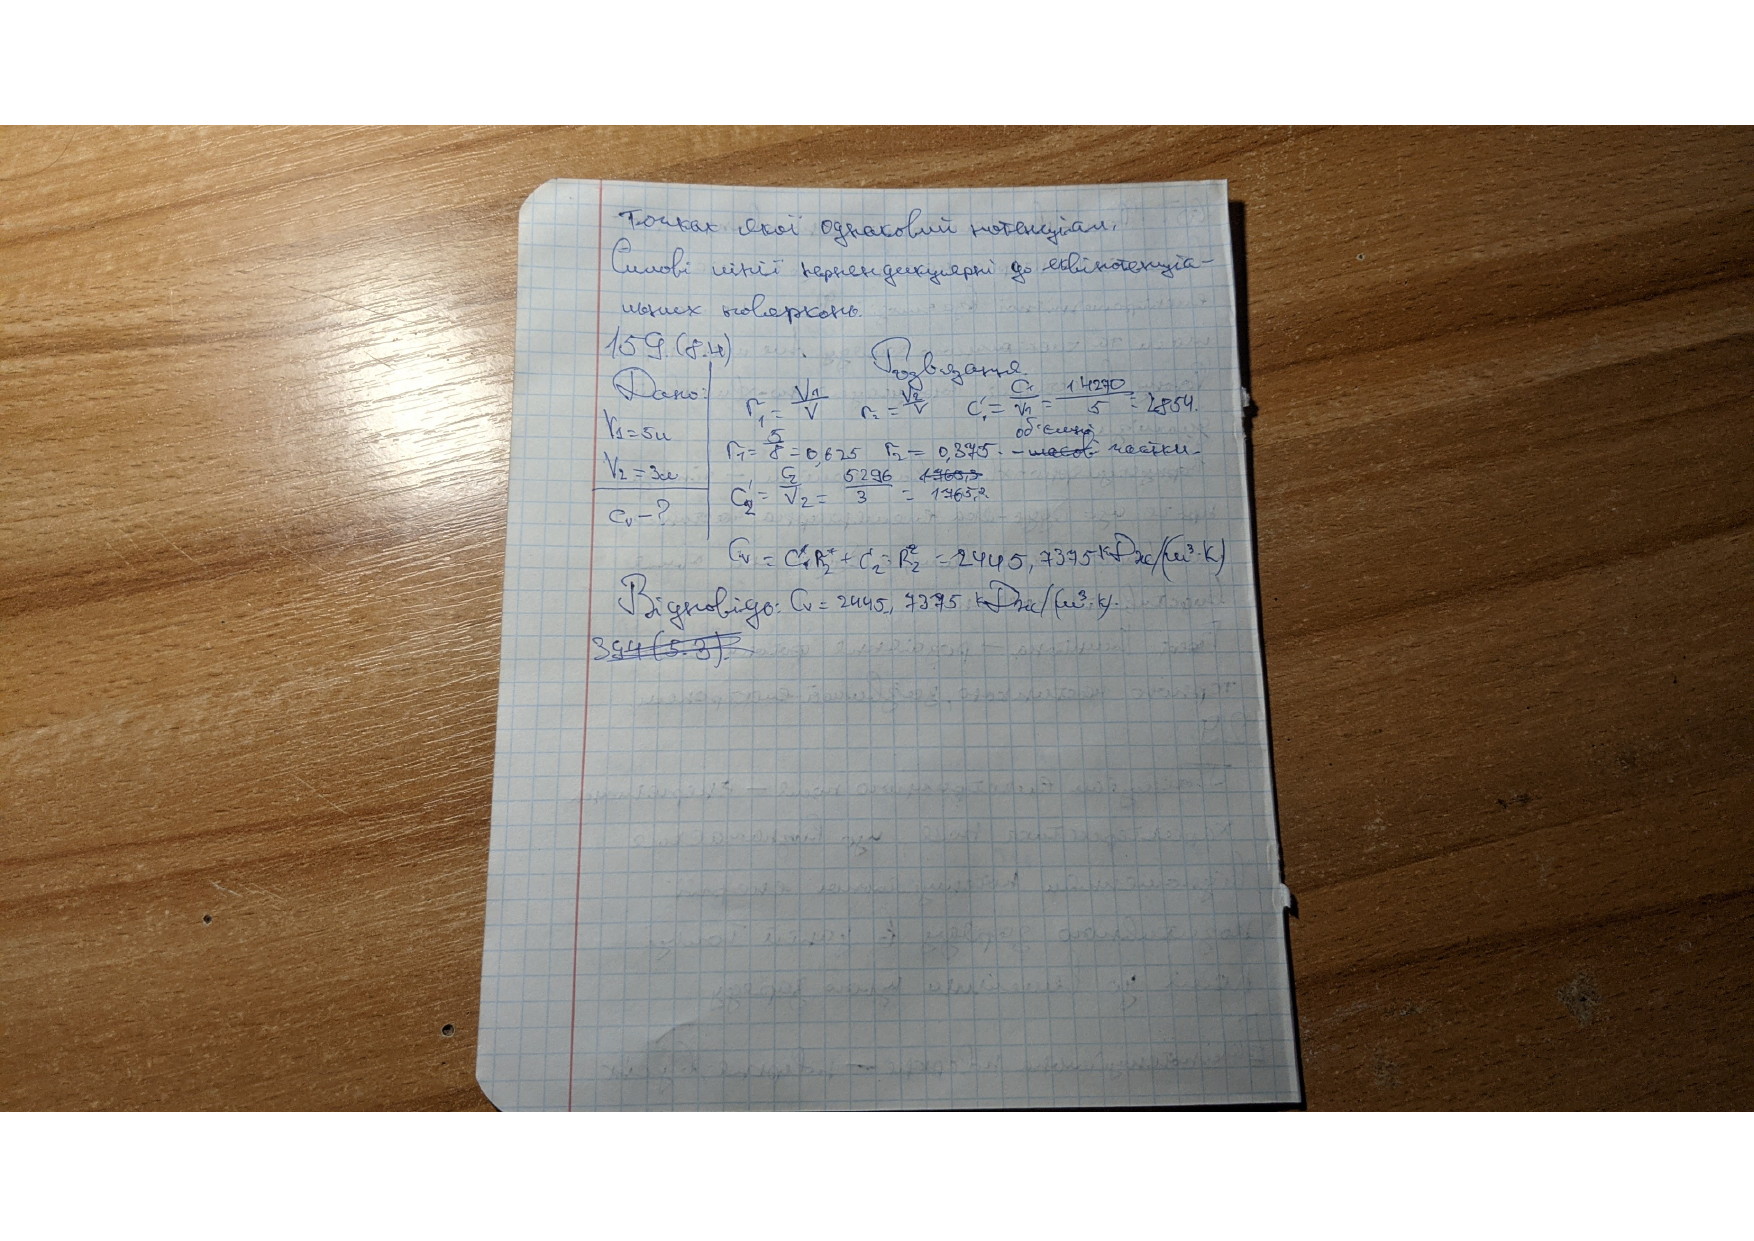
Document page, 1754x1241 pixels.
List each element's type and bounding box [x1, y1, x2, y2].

picture [0, 125, 1754, 1112]
